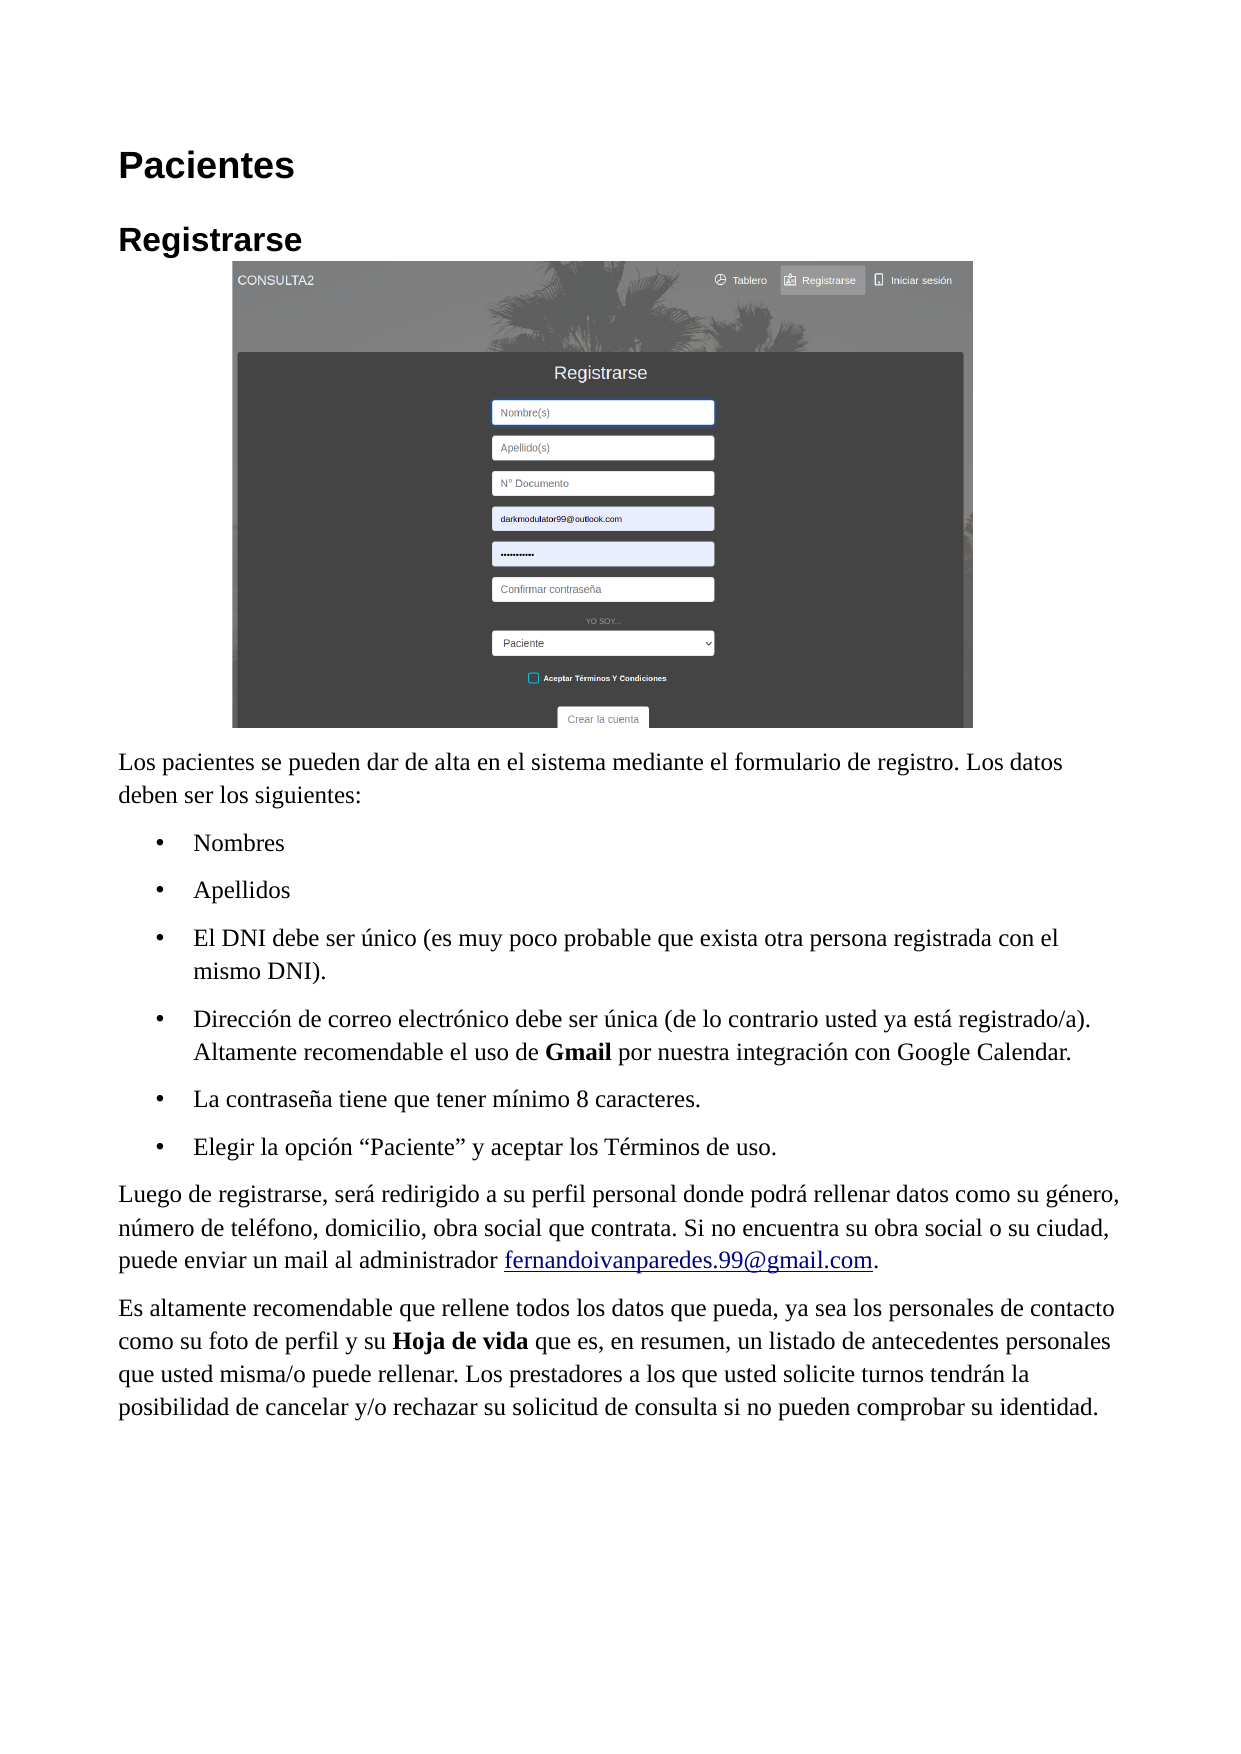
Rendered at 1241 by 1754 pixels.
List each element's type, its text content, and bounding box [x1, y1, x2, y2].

picture [232, 261, 973, 728]
subtitle Registrarse [118, 220, 1122, 259]
list El DNI debe ser único (es muy poco probable que exista otra persona registrada con el mismo DNI). [156, 923, 1122, 985]
text Los pacientes se pueden dar de alta en el sistema mediante el formulario de registro. Los datos deben ser los siguientes: [118, 747, 1122, 809]
list La contraseña tiene que tener mínimo 8 caracteres. [156, 1084, 1122, 1113]
list Apellidos [156, 876, 1122, 904]
subtitle Pacientes [118, 143, 1122, 187]
text Es altamente recomendable que rellene todos los datos que pueda, ya sea los personales de contacto como su foto de perfil y su Hoja de vida que es, en resumen, un listado de antecedentes personales que usted misma/o puede rellenar. Los prestadores a los que usted solicite turnos tendrán la posibilidad de cancelar y/o rechazar su solicitud de consulta si no pueden comprobar su identidad. [118, 1293, 1122, 1421]
list Dirección de correo electrónico debe ser única (de lo contrario usted ya está registrado/a). Altamente recomendable el uso de Gmail por nuestra integración con Google Calendar. [156, 1004, 1122, 1066]
list Elegir la opción “Paciente” y aceptar los Términos de uso. [156, 1132, 1122, 1161]
text Luego de registrarse, será redirigido a su perfil personal donde podrá rellenar datos como su género, número de teléfono, domicilio, obra social que contrata. Si no encuentra su obra social o su ciudad, puede enviar un mail al administrador fernandoivanparedes.99@gmail.com. [118, 1179, 1122, 1274]
list Nombres [156, 828, 1122, 857]
